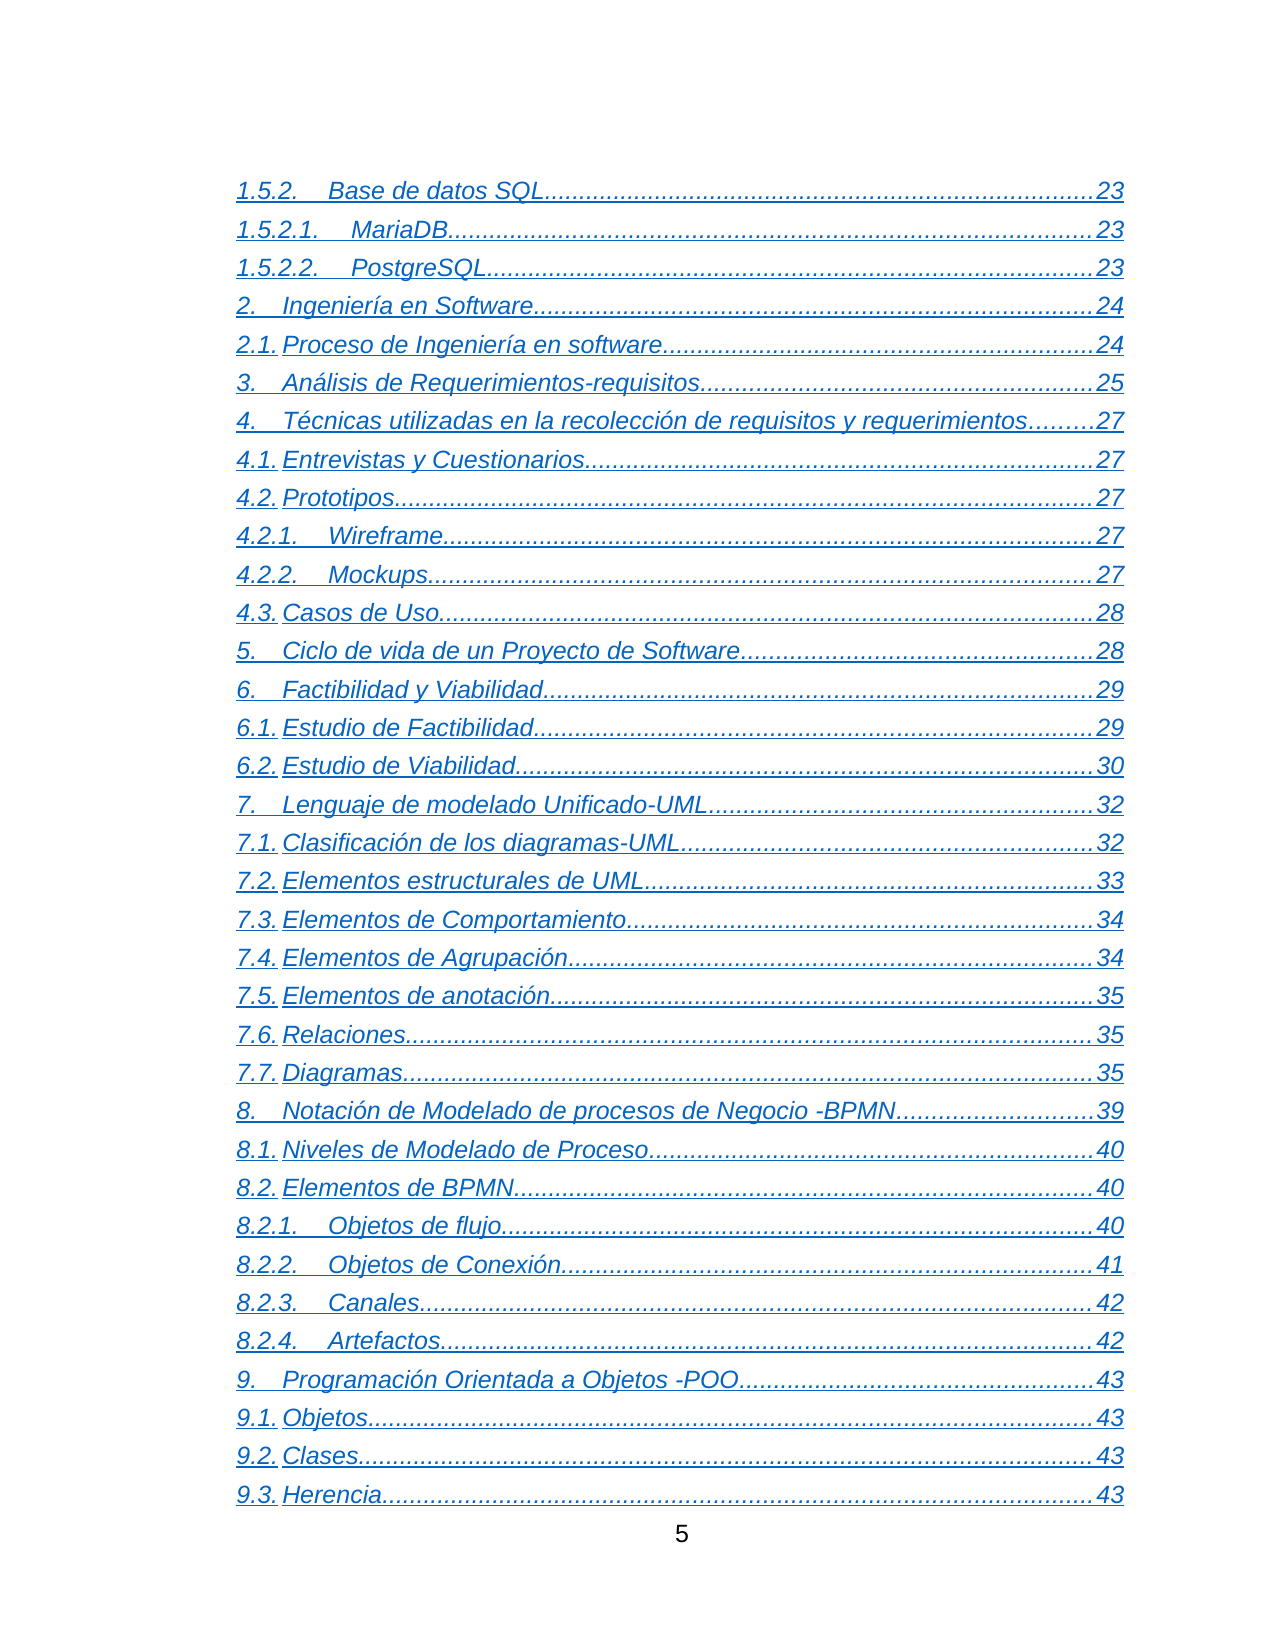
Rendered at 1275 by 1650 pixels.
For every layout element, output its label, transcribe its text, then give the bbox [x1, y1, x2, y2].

text 7.3. Elementos de Comportamiento 34 [236, 906, 1127, 933]
text 7.1. Clasificación de los diagramas-UML 32 [236, 829, 1127, 857]
text 7.7. Diagramas 36 [236, 1059, 1127, 1087]
text 8.2.4. Artefactos 42 [236, 1327, 1127, 1355]
text 2. Ingeniería en Software 25 [236, 292, 1127, 320]
text 8. Notación de Modelado de procesos de Negocio -BPMN 39 [236, 1097, 1127, 1125]
text 3. Análisis de Requerimientos-requisitos 26 [236, 369, 1127, 397]
text 9. Programación Orientada a Objetos -POO 43 [236, 1366, 1127, 1393]
text 9.3. Herencia 43 [236, 1481, 1127, 1508]
text 8.1. Niveles de Modelado de Proceso 40 [236, 1136, 1127, 1163]
text 6. Factibilidad y Viabilidad 30 [236, 676, 1127, 703]
text 2.1. Proceso de Ingeniería en software 25 [236, 331, 1127, 358]
text 7.2. Elementos estructurales de UML 33 [236, 867, 1127, 895]
text 7.6. Relaciones 35 [236, 1021, 1127, 1048]
text 8.2.3. Canales 42 [236, 1289, 1127, 1317]
text 8.2. Elementos de BPMN 40 [236, 1174, 1127, 1202]
text 6.1. Estudio de Factibilidad 30 [236, 714, 1127, 742]
text 4.3. Casos de Uso 28 [236, 599, 1127, 627]
text 1.5.2. Base de datos SQL 24 [236, 177, 1127, 205]
text 8.2.2. Objetos de Conexión 41 [236, 1251, 1127, 1278]
text 4.2. Prototipos 28 [236, 484, 1127, 512]
text 7.5. Elementos de anotación 35 [236, 982, 1127, 1010]
text 7. Lenguaje de modelado Unificado-UML 32 [236, 791, 1127, 818]
text 8.2.1. Objetos de flujo 40 [236, 1212, 1127, 1240]
text 1.5.2.2. PostgreSQL 24 [236, 254, 1127, 282]
text 4.2.1. Wireframe 28 [236, 522, 1127, 550]
text 4. Técnicas utilizadas en la recolección de requisitos y requerimientos 27 [236, 407, 1127, 435]
text 4.2.2. Mockups 28 [236, 561, 1127, 588]
text 4.1. Entrevistas y Cuestionarios 27 [236, 446, 1127, 473]
text 5. Ciclo de vida de un Proyecto de Software 29 [236, 637, 1127, 665]
text 1.5.2.1. MariaDB 24 [236, 216, 1127, 243]
text 7.4. Elementos de Agrupación 35 [236, 944, 1127, 972]
text 6.2. Estudio de Viabilidad 31 [236, 752, 1127, 780]
text 9.2. Clases 43 [236, 1442, 1127, 1470]
text 9.1. Objetos 43 [236, 1404, 1127, 1432]
